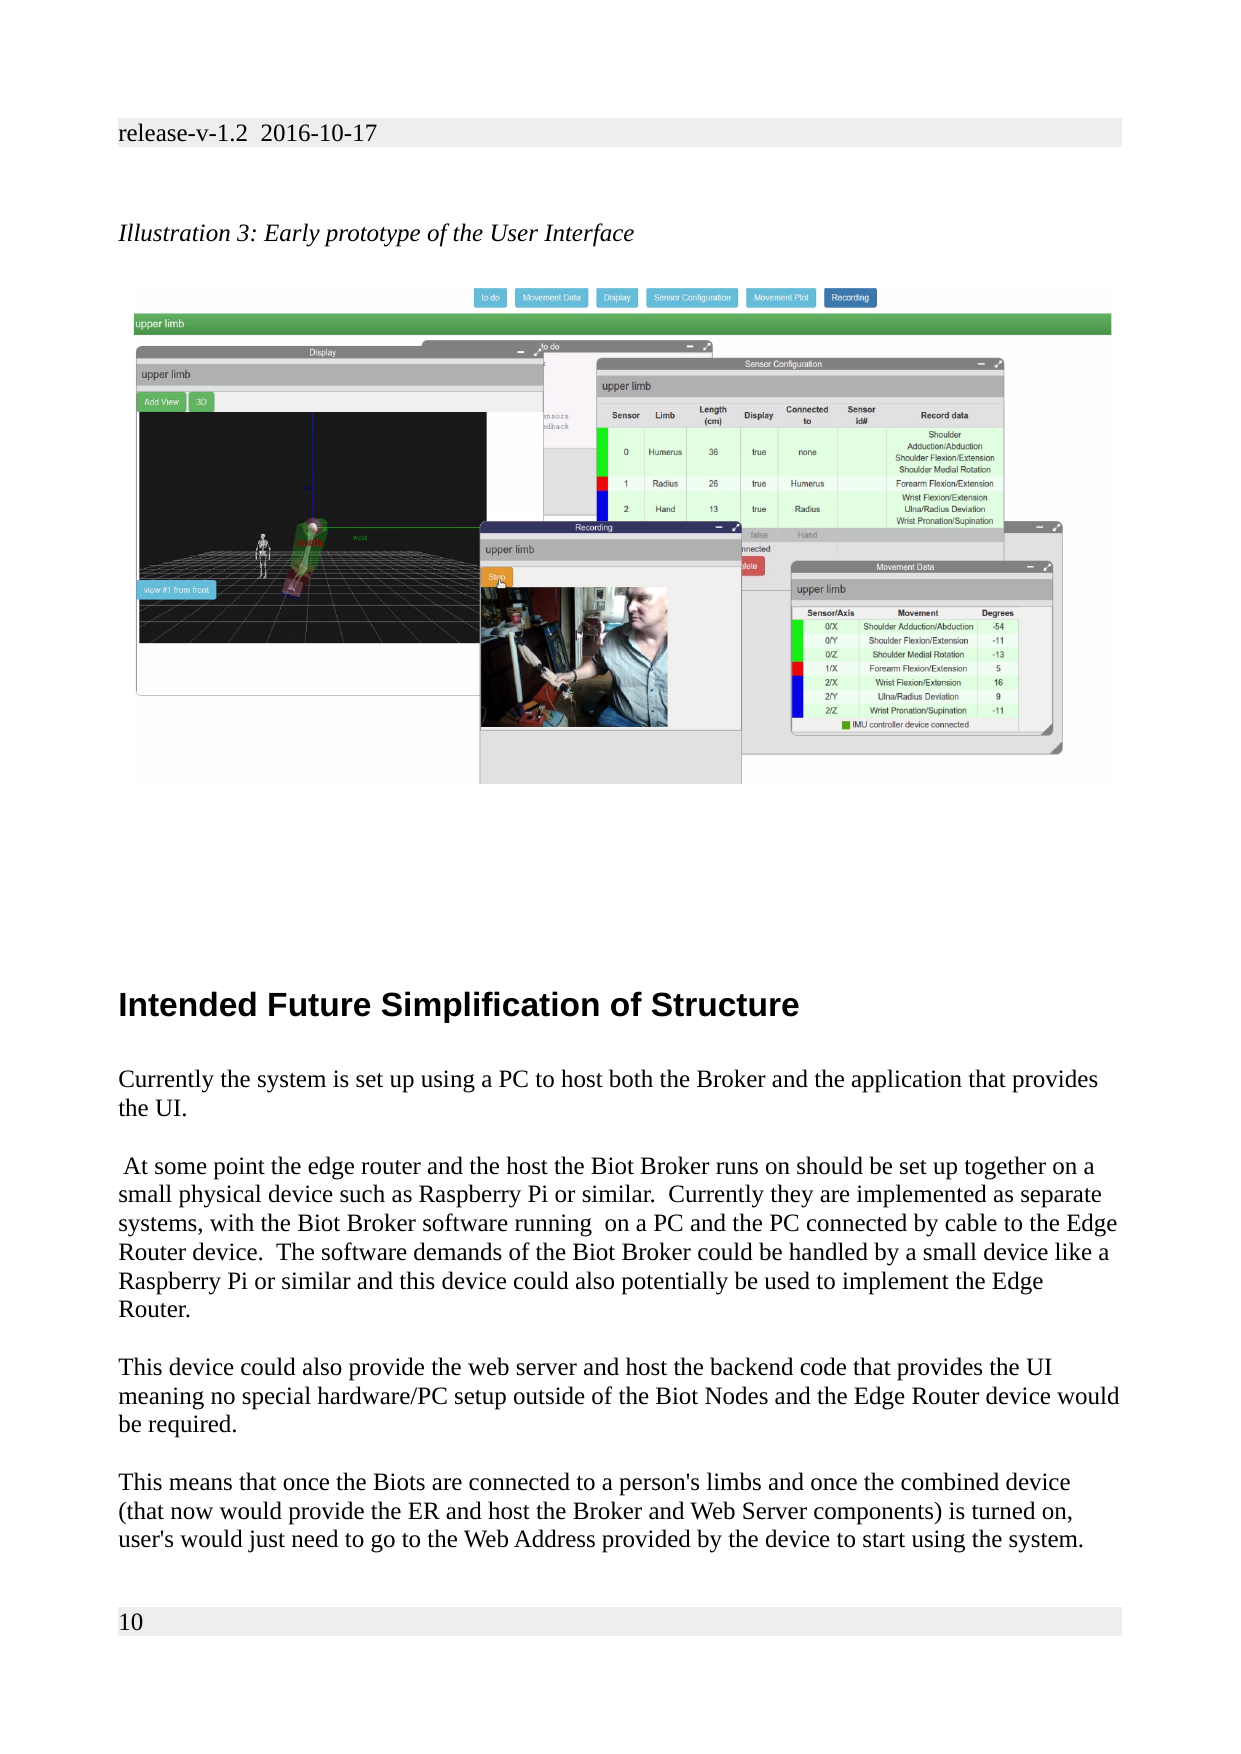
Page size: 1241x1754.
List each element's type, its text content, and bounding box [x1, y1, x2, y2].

text This device could also provide the web server and host the backend code that provides the UI meaning no special hardware/PC setup outside of the Biot Nodes and the Edge Router device would be required. [118, 1352, 1122, 1438]
text This means that once the Biots are connected to a person's limbs and once the combined device (that now would provide the ER and host the Broker and Web Server components) is turned on, user's would just need to go to the Web Address provided by the device to start using the system. [118, 1467, 1122, 1553]
picture [133, 288, 1112, 784]
text Illustration 3: Early prototype of the User Interface [118, 189, 1122, 246]
text At some point the edge router and the host the Biot Broker runs on should be set up together on a small physical device such as Raspberry Pi or similar. Currently they are implemented as separate systems, with the Biot Broker software running on a PC and the PC connected by cable to the Edge Router device. The software demands of the Biot Broker could be handled by a small device like a Raspberry Pi or similar and this device could also potentially be used to implement the Edge Router. [118, 1151, 1122, 1323]
subtitle Intended Future Simplification of Structure [118, 984, 1122, 1023]
text Currently the system is set up using a PC to host both the Broker and the application that provides the UI. [118, 1064, 1122, 1122]
